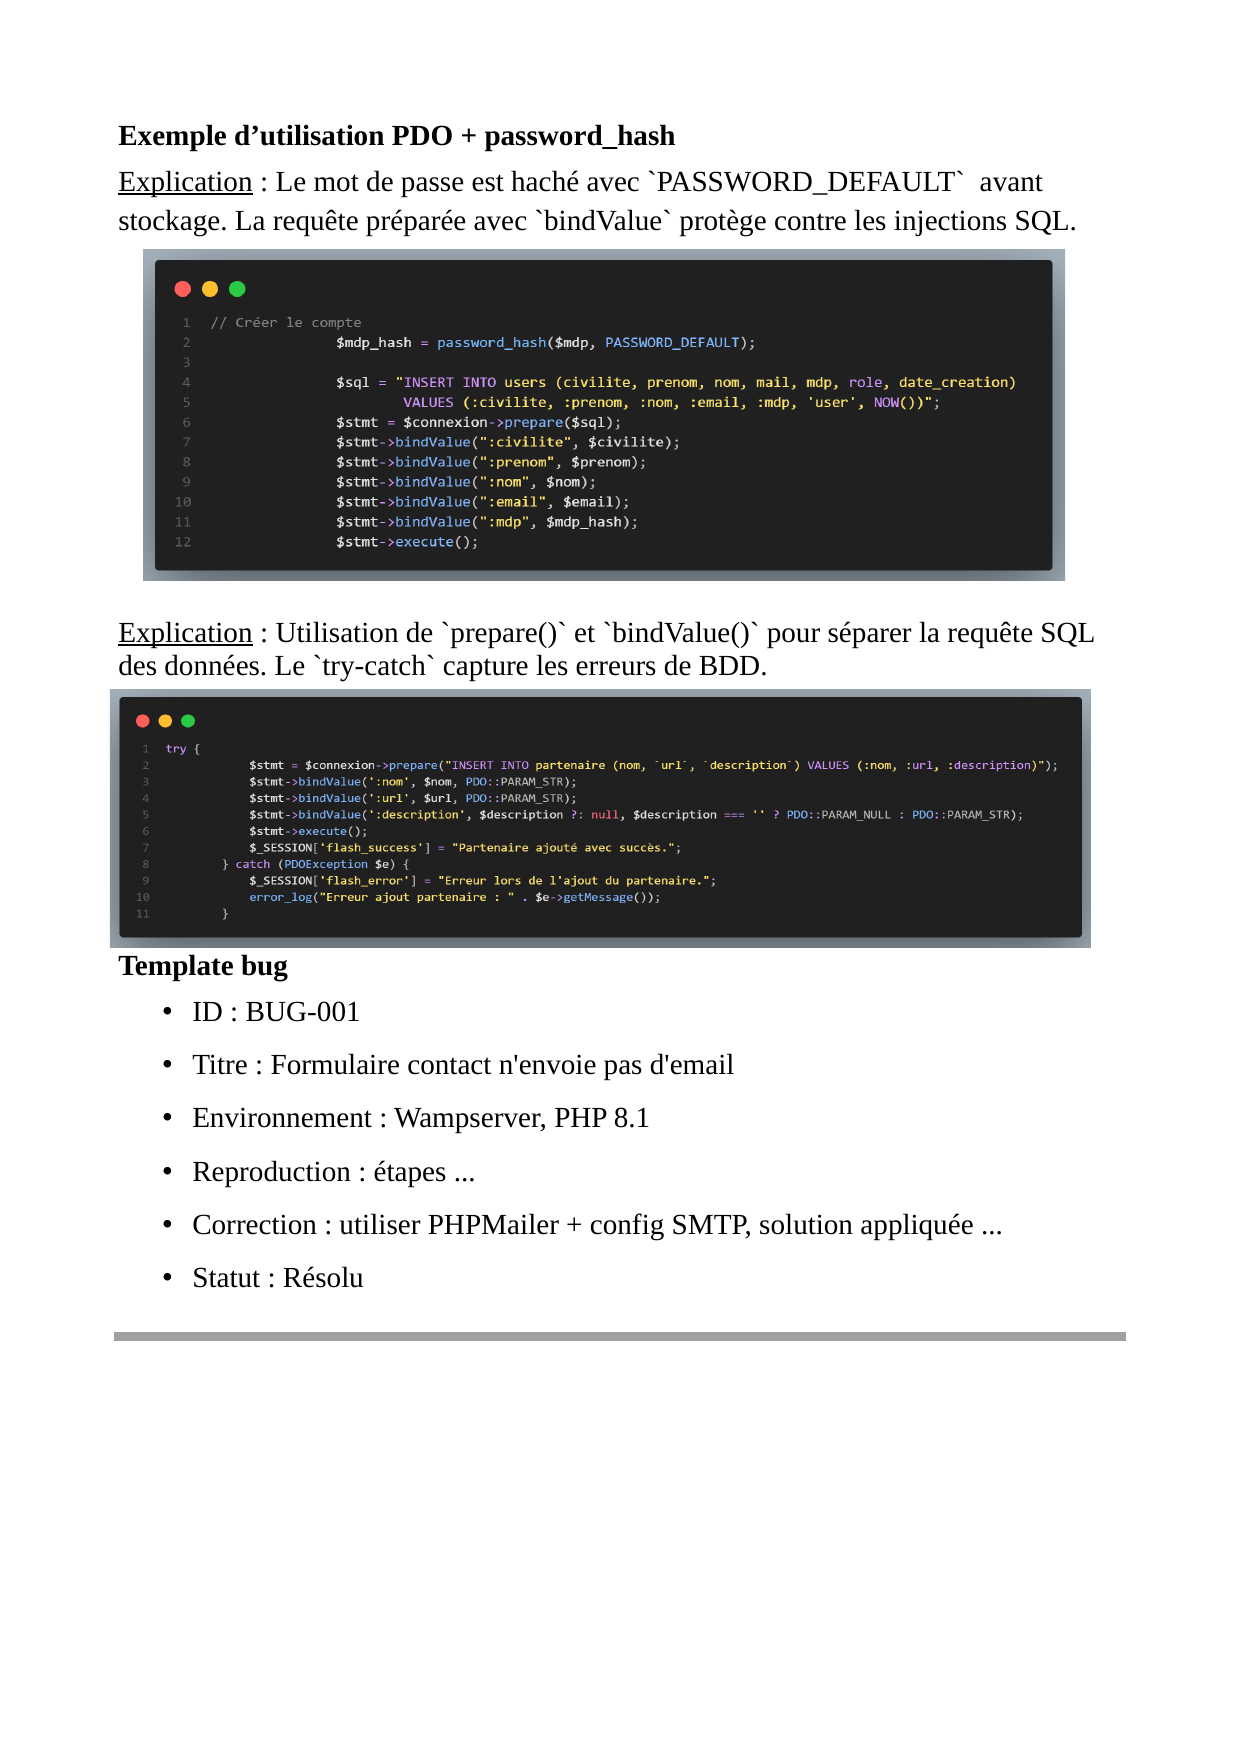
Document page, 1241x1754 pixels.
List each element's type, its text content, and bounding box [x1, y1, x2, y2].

subtitle Exemple d’utilisation PDO + password_hash [118, 118, 1122, 152]
list Environnement : Wampserver, PHP 8.1 [162, 1100, 1122, 1134]
text Explication : Le mot de passe est haché avec `PASSWORD_DEFAULT` avant stockage. La requête préparée avec `bindValue` protège contre les injections SQL. [118, 164, 1122, 236]
list ID : BUG-001 [162, 994, 1122, 1028]
list Reproduction : étapes ... [162, 1154, 1122, 1187]
picture [109, 689, 1091, 948]
text Explication : Utilisation de `prepare()` et `bindValue()` pour séparer la requête SQL des données. Le `try-catch` capture les erreurs de BDD. [118, 615, 1122, 682]
list Titre : Formulaire contact n'envoie pas d'email [162, 1047, 1122, 1081]
subtitle Template bug [118, 840, 1122, 981]
list Statut : Résolu [162, 1260, 1122, 1294]
list Correction : utiliser PHPMailer + config SMTP, solution appliquée ... [162, 1207, 1122, 1241]
picture [143, 249, 1065, 581]
